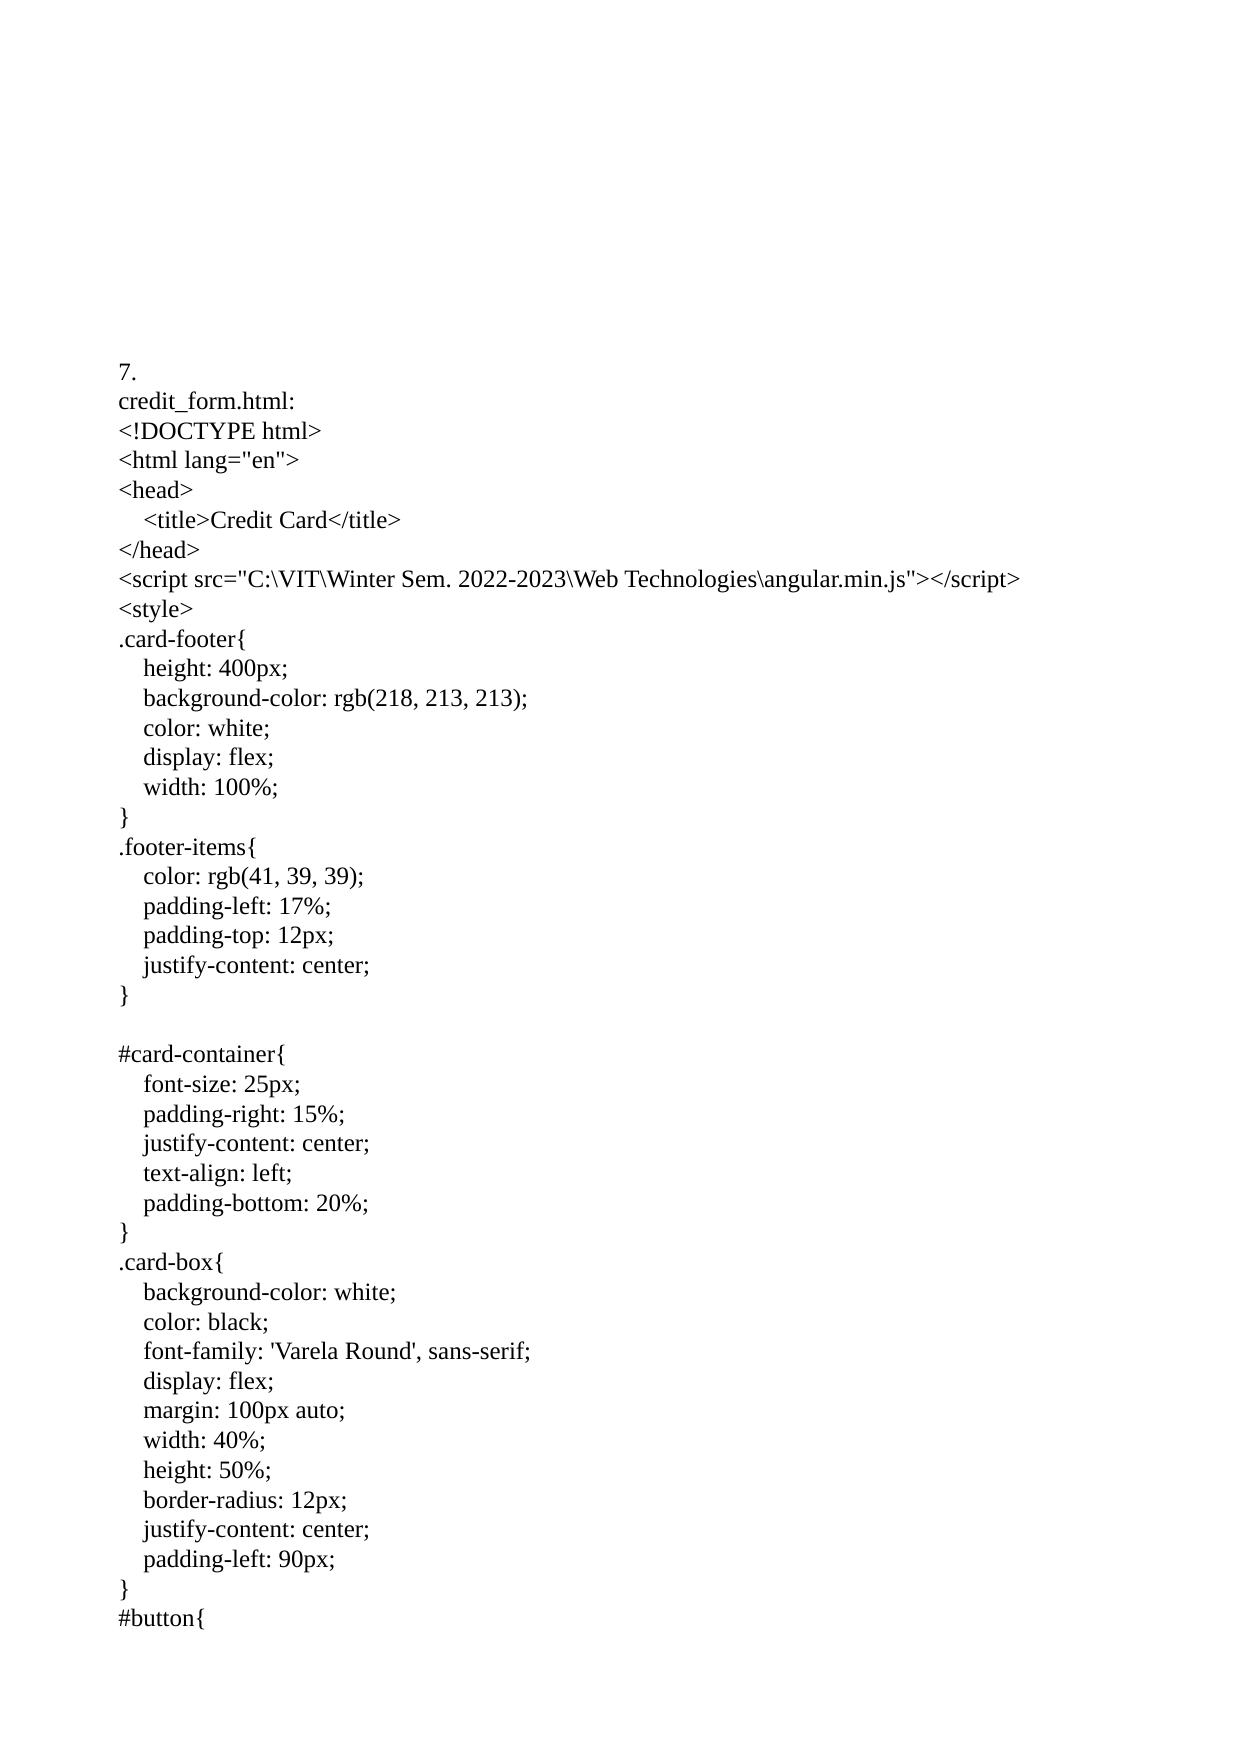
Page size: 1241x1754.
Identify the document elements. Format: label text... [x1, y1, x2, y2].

text } [118, 1573, 1122, 1602]
text .card-box{ [118, 1246, 1122, 1276]
text font-size: 25px; [118, 1068, 1122, 1098]
text padding-left: 90px; [118, 1543, 1122, 1573]
text <style> [118, 593, 1122, 623]
text <title>Credit Card</title> [118, 504, 1122, 534]
text #card-container{ [118, 1038, 1122, 1068]
text color: black; [118, 1306, 1122, 1335]
text width: 40%; [118, 1424, 1122, 1454]
text display: flex; [118, 742, 1122, 771]
text padding-bottom: 20%; [118, 1187, 1122, 1217]
text color: white; [118, 712, 1122, 742]
text padding-left: 17%; [118, 890, 1122, 920]
text <!DOCTYPE html> [118, 415, 1122, 445]
text padding-top: 12px; [118, 920, 1122, 949]
text .card-footer{ [118, 623, 1122, 652]
text .footer-items{ [118, 831, 1122, 860]
text background-color: rgb(218, 213, 213); [118, 682, 1122, 712]
text margin: 100px auto; [118, 1395, 1122, 1424]
text } [118, 1217, 1122, 1246]
text } [118, 979, 1122, 1009]
text width: 100%; [118, 771, 1122, 801]
text height: 400px; [118, 652, 1122, 682]
text background-color: white; [118, 1276, 1122, 1306]
text font-family: 'Varela Round', sans-serif; [118, 1335, 1122, 1365]
text justify-content: center; [118, 949, 1122, 979]
text </head> [118, 534, 1122, 563]
text <head> [118, 474, 1122, 504]
text 7. [118, 356, 1122, 385]
text height: 50%; [118, 1454, 1122, 1484]
text border-radius: 12px; [118, 1484, 1122, 1513]
text <html lang="en"> [118, 445, 1122, 474]
text color: rgb(41, 39, 39); [118, 860, 1122, 890]
text credit_form.html: [118, 385, 1122, 415]
text justify-content: center; [118, 1513, 1122, 1543]
text <script src="C:\VIT\Winter Sem. 2022-2023\Web Technologies\angular.min.js"></script> [118, 563, 1122, 593]
text justify-content: center; [118, 1127, 1122, 1157]
text padding-right: 15%; [118, 1098, 1122, 1127]
text #button{ [118, 1602, 1122, 1632]
text display: flex; [118, 1365, 1122, 1395]
text text-align: left; [118, 1157, 1122, 1187]
text } [118, 801, 1122, 831]
